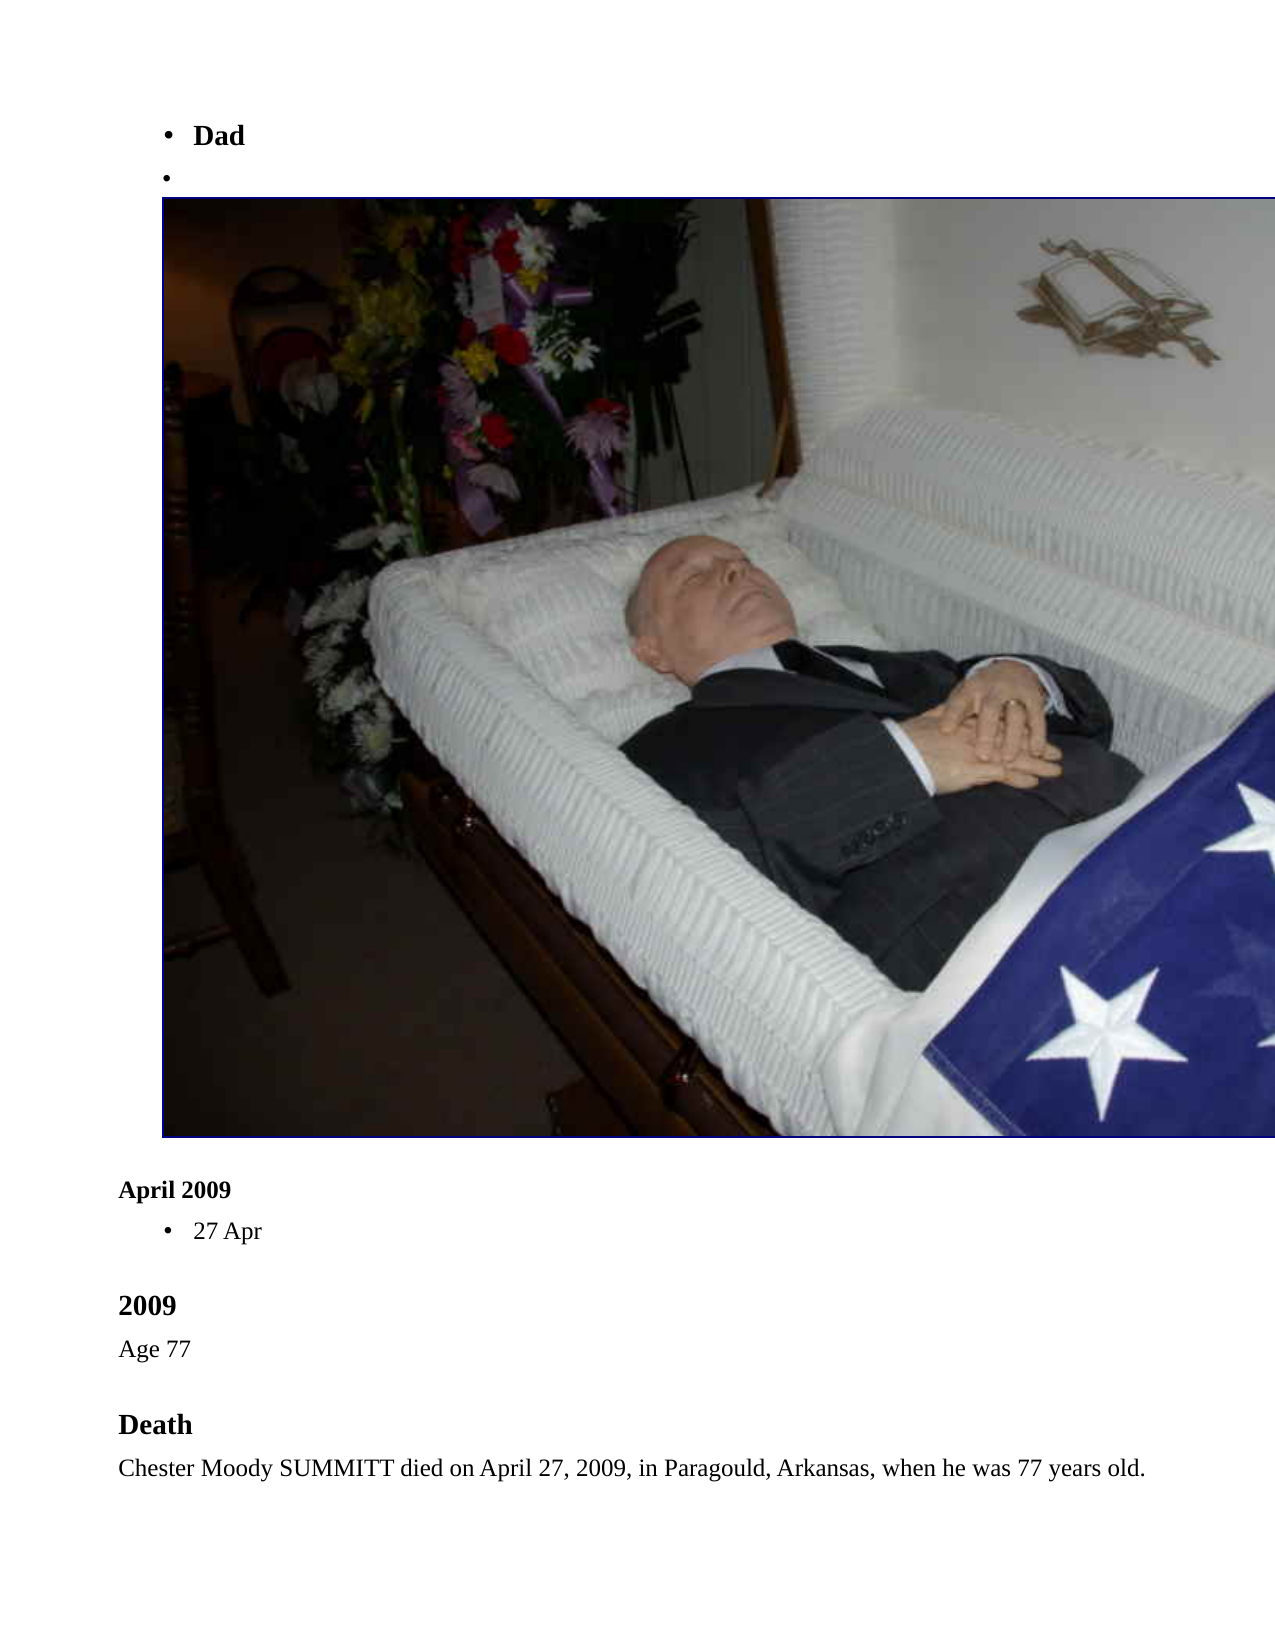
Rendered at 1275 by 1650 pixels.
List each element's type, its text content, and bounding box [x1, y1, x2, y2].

subtitle 2009 [118, 1288, 1157, 1322]
subtitle Dad [164, 118, 1157, 152]
list 27 Apr [164, 1216, 1157, 1245]
picture [164, 199, 1275, 1136]
text Age 77 [118, 1334, 1157, 1363]
subtitle April 2009 [118, 1175, 1157, 1203]
text Chester Moody SUMMITT died on April 27, 2009, in Paragould, Arkansas, when he was 77 years old. [118, 1453, 1157, 1482]
subtitle Death [118, 1407, 1157, 1441]
